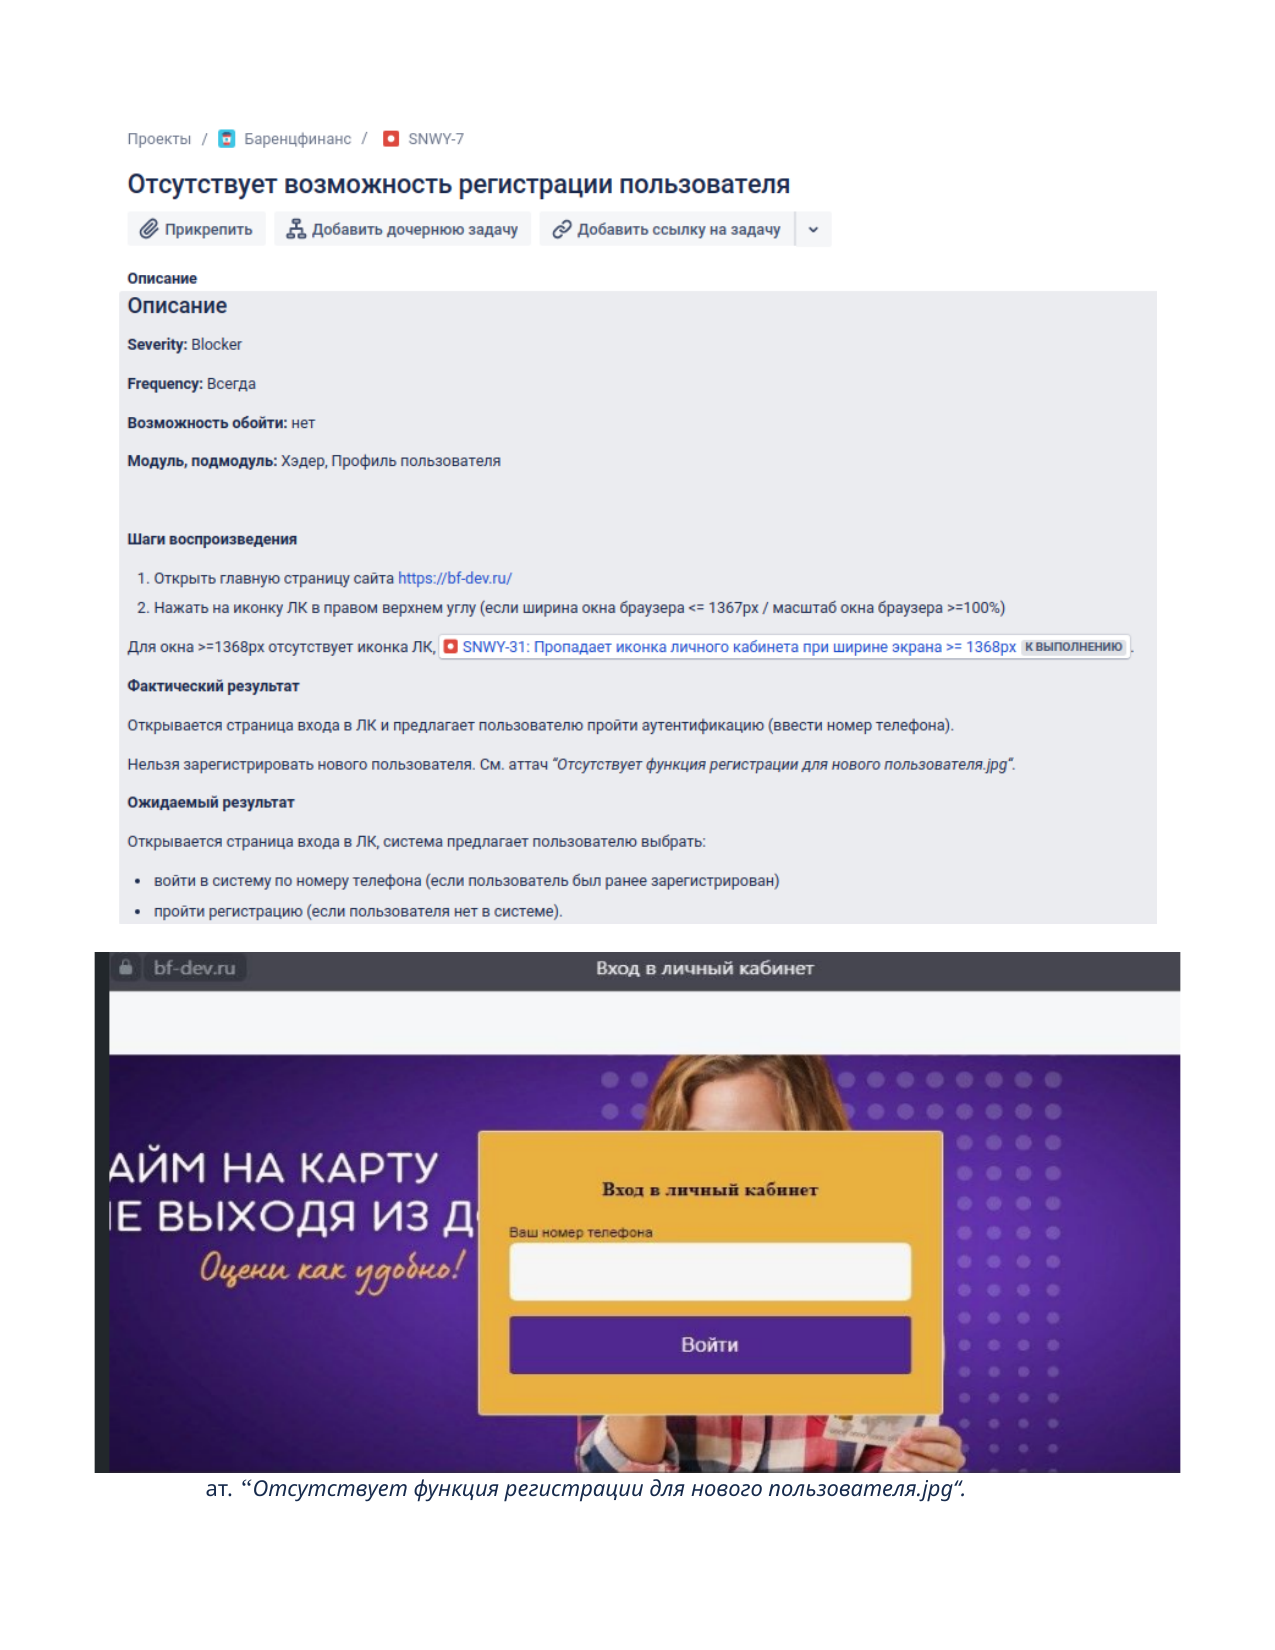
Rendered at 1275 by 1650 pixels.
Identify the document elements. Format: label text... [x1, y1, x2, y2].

picture [94, 952, 1181, 1473]
picture [118, 121, 1157, 924]
text ат. “Отсутствует функция регистрации для нового пользователя.jpg“. [18, 952, 1157, 1502]
